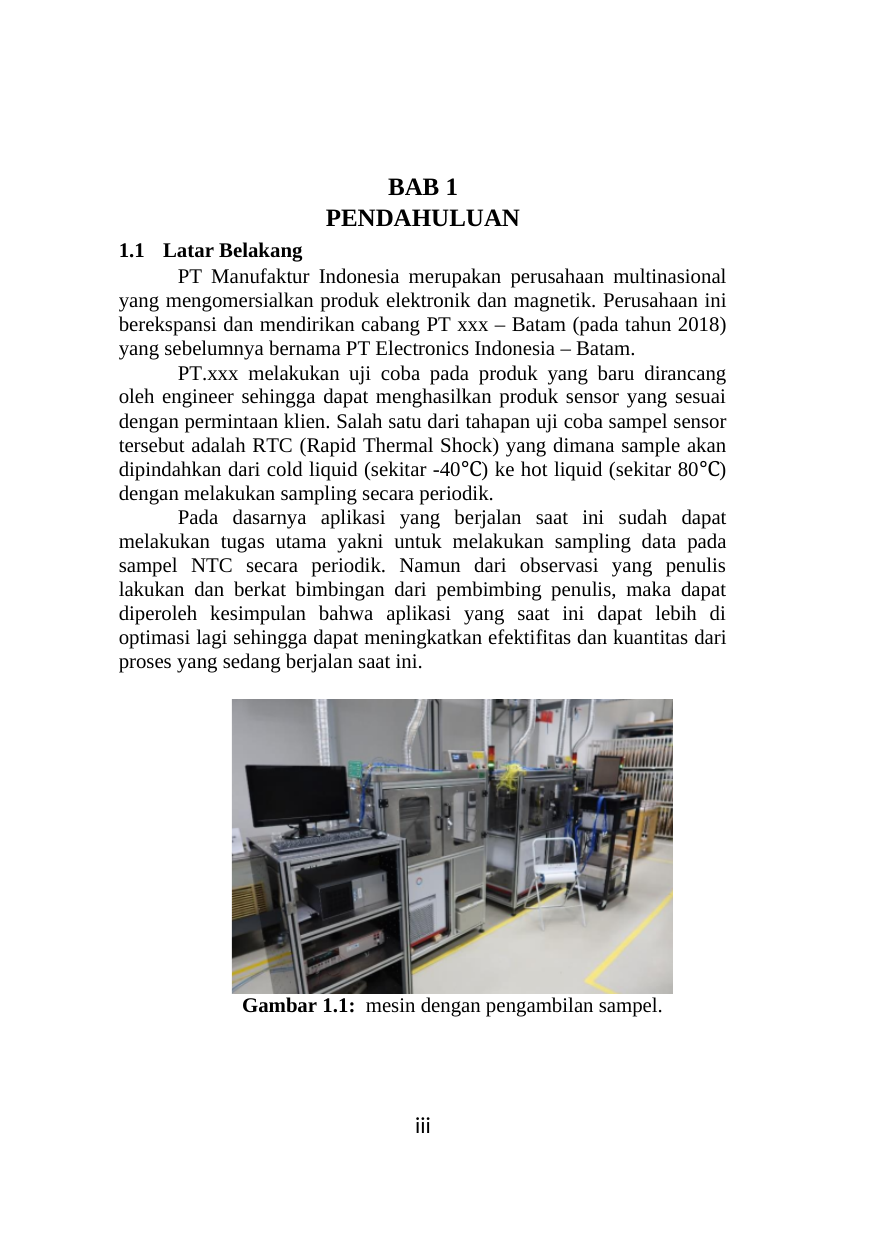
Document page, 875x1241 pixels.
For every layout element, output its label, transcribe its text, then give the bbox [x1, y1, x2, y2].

text Pada dasarnya aplikasi yang berjalan saat ini sudah dapat melakukan tugas utama yakni untuk melakukan sampling data pada sampel NTC secara periodik. Namun dari observasi yang penulis lakukan dan berkat bimbingan dari pembimbing penulis, maka dapat diperoleh kesimpulan bahwa aplikasi yang saat ini dapat lebih di optimasi lagi sehingga dapat meningkatkan efektifitas dan kuantitas dari proses yang sedang berjalan saat ini. [118, 505, 727, 673]
subtitle BAB 1 PENDAHULUAN [118, 172, 727, 232]
text PT Manufaktur Indonesia merupakan perusahaan multinasional yang mengomersialkan produk elektronik dan magnetik. Perusahaan ini berekspansi dan mendirikan cabang PT xxx – Batam (pada tahun 2018) yang sebelumnya bernama PT Electronics Indonesia – Batam. [118, 264, 727, 360]
subtitle Latar Belakang [118, 238, 727, 262]
text Gambar 1.1: mesin dengan pengambilan sampel. [118, 993, 727, 1017]
text PT.xxx melakukan uji coba pada produk yang baru dirancang oleh engineer sehingga dapat menghasilkan produk sensor yang sesuai dengan permintaan klien. Salah satu dari tahapan uji coba sampel sensor tersebut adalah RTC (Rapid Thermal Shock) yang dimana sample akan dipindahkan dari cold liquid (sekitar -40℃) ke hot liquid (sekitar 80℃) dengan melakukan sampling secara periodik. [118, 360, 727, 505]
picture [231, 699, 673, 994]
